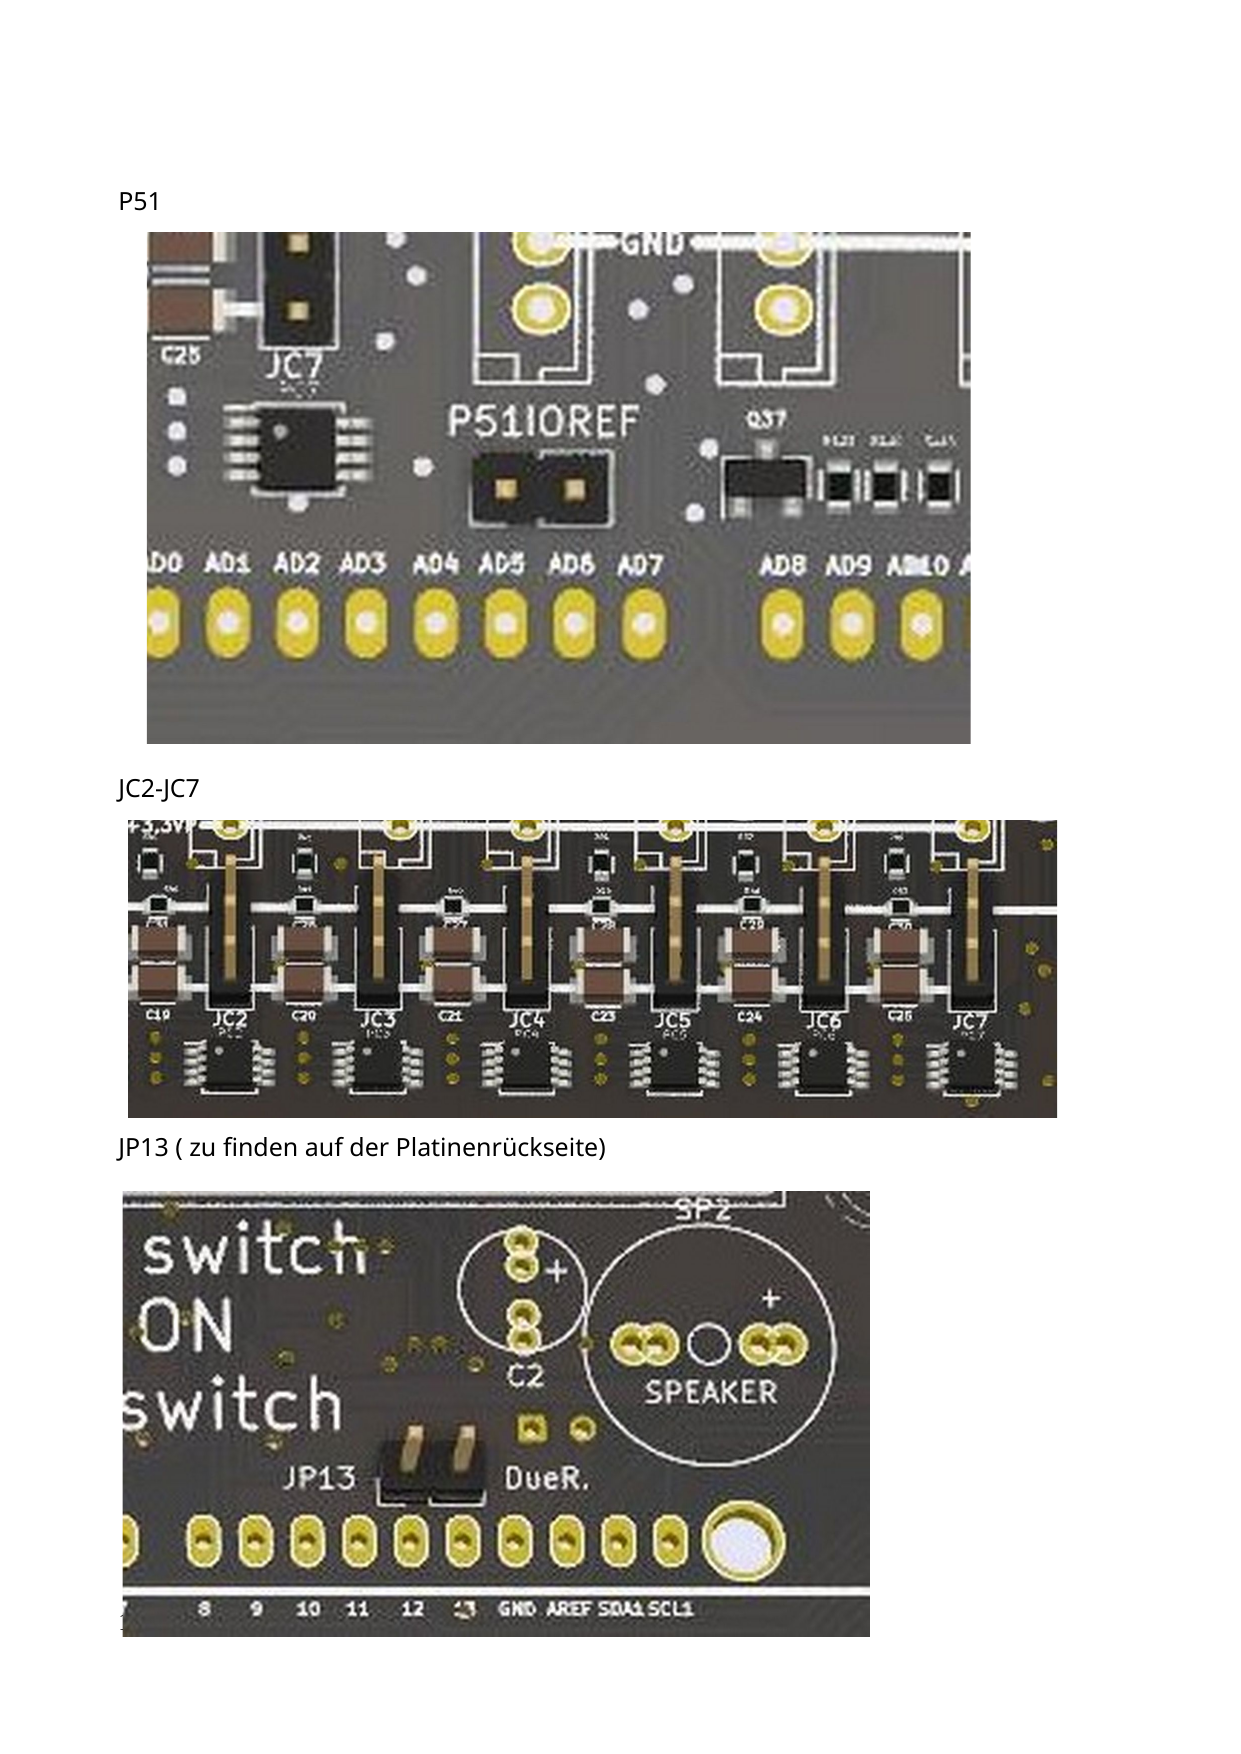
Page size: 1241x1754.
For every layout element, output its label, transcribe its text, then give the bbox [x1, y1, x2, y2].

picture [128, 820, 1058, 1118]
text P51 [118, 186, 1122, 217]
picture [122, 1191, 870, 1637]
text JP13 ( zu finden auf der Platinenrückseite) [118, 1132, 1122, 1163]
picture [146, 232, 971, 744]
text JC2-JC7 [118, 772, 1122, 803]
